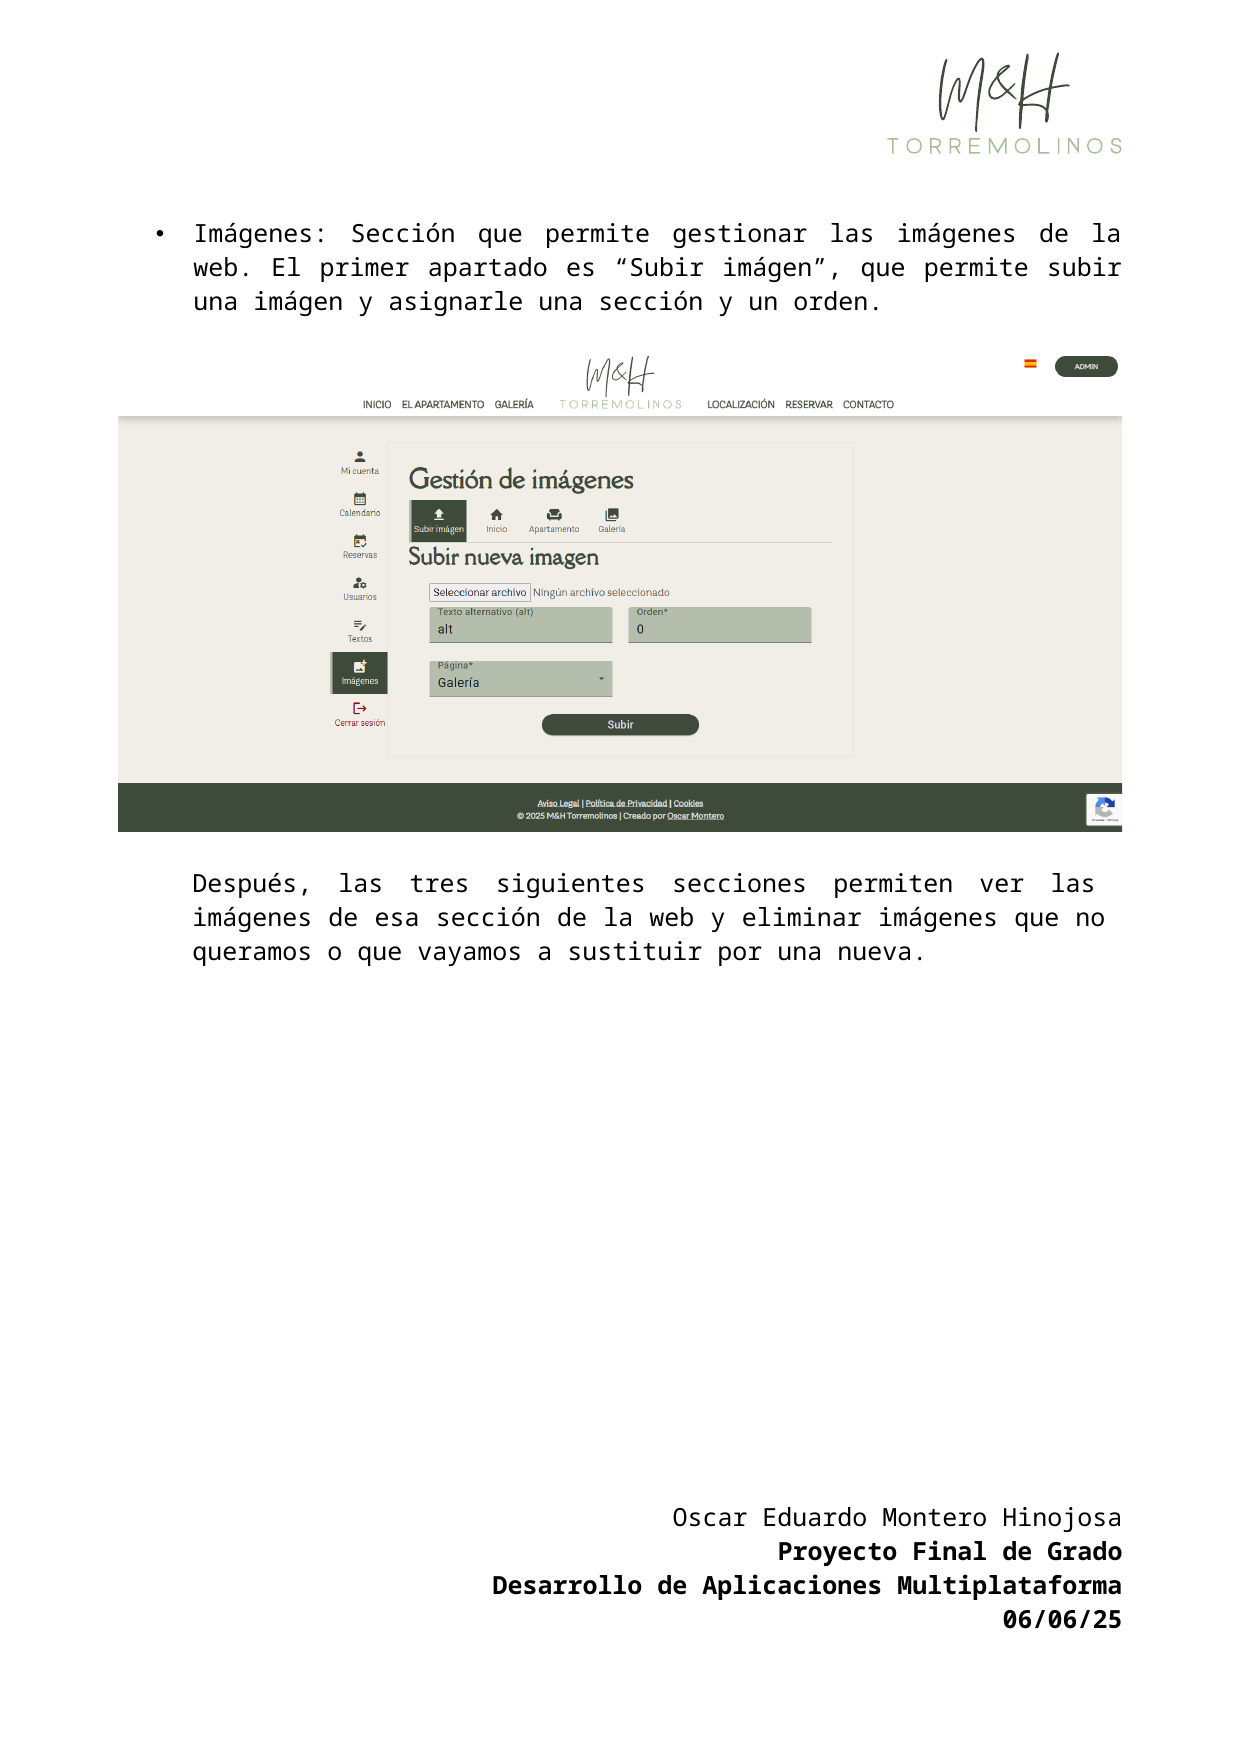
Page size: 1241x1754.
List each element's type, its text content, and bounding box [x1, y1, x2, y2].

picture [118, 352, 1123, 832]
text Después, las tres siguientes secciones permiten ver las imágenes de esa sección de la web y eliminar imágenes que no queramos o que vayamos a sustituir por una nueva. [118, 866, 1122, 968]
list Imágenes: Sección que permite gestionar las imágenes de la web. El primer apartado es “Subir imágen”, que permite subir una imágen y asignarle una sección y un orden. [156, 216, 1122, 318]
